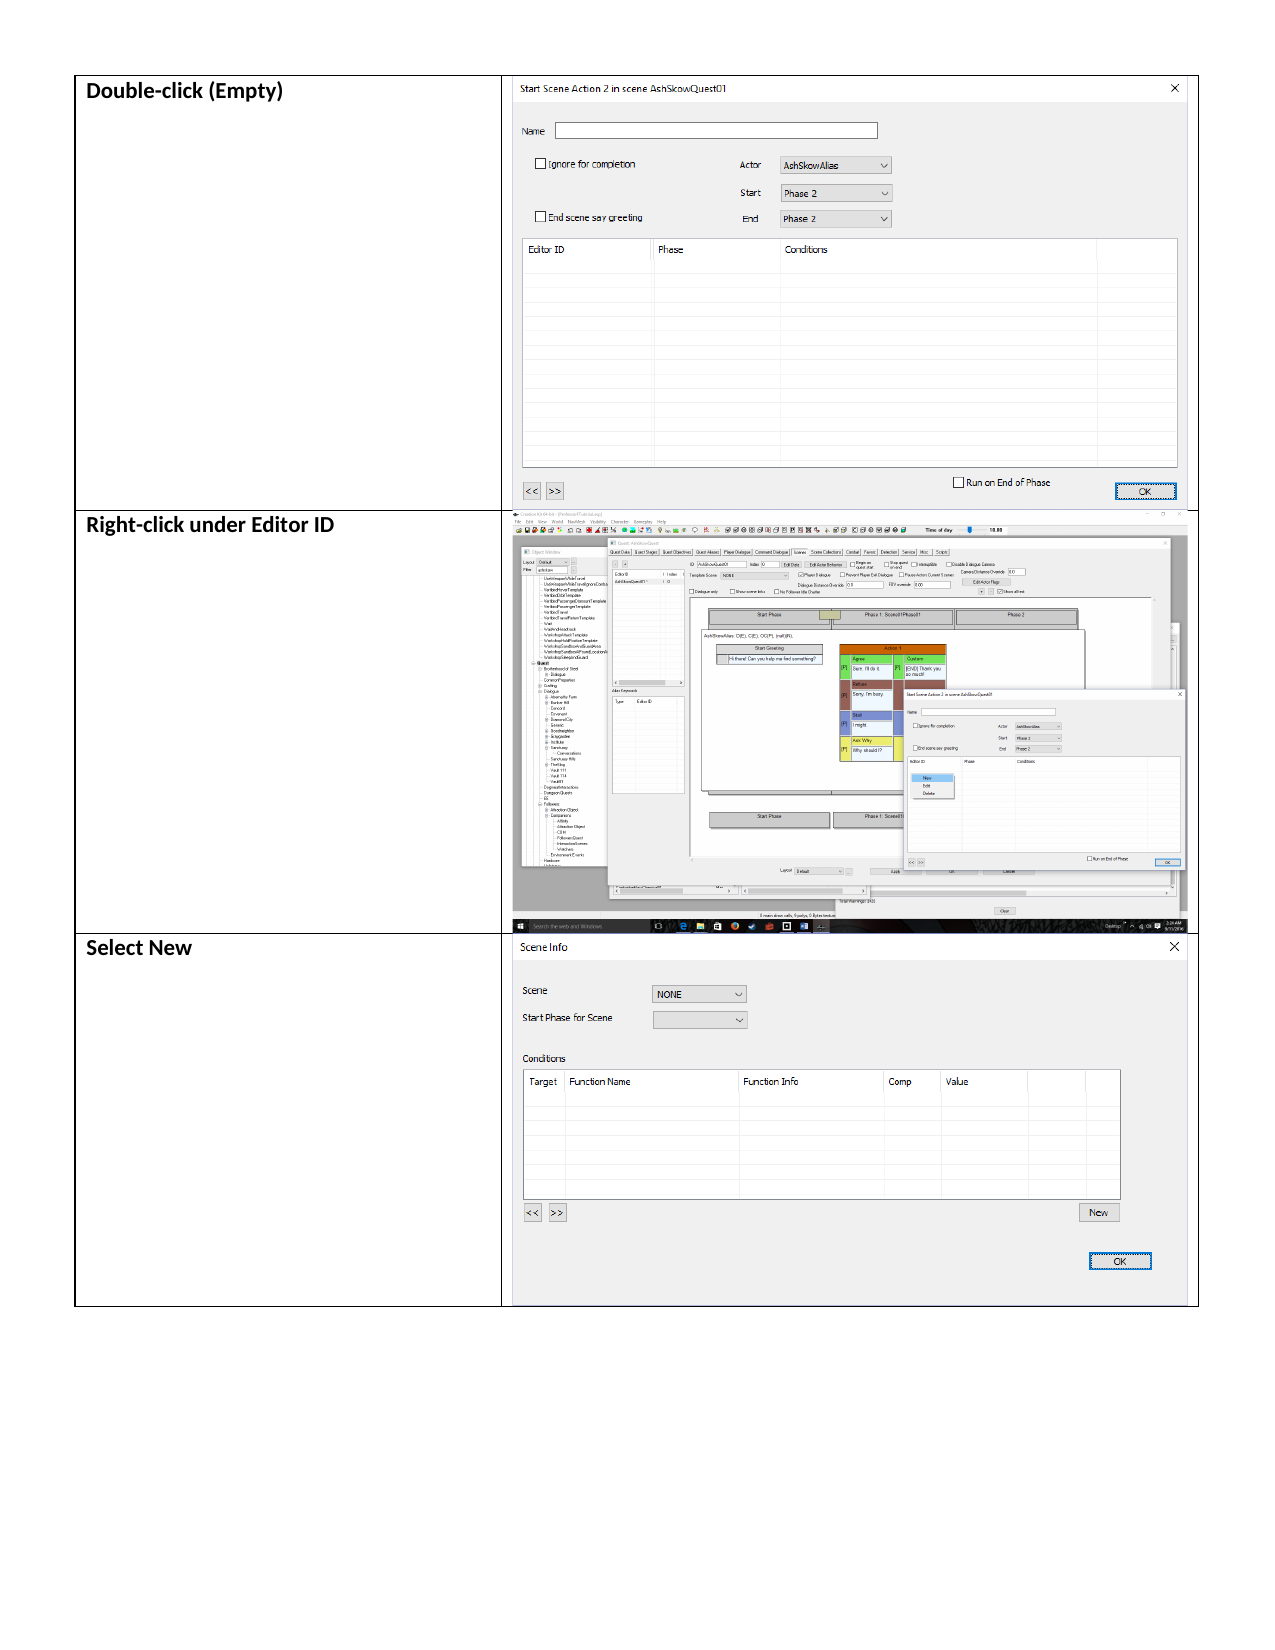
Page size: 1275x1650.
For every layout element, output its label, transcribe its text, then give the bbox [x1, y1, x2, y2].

table_cell [1188, 76, 1198, 509]
table_cell Double-click (Empty) [76, 76, 501, 509]
table_cell [1188, 511, 1198, 932]
table_cell [502, 76, 512, 509]
table_cell Select New [76, 934, 501, 1306]
table_cell [502, 511, 512, 932]
table_cell Right-click under Editor ID [76, 511, 501, 932]
table_cell [502, 934, 512, 1306]
table_cell [1188, 934, 1198, 1306]
